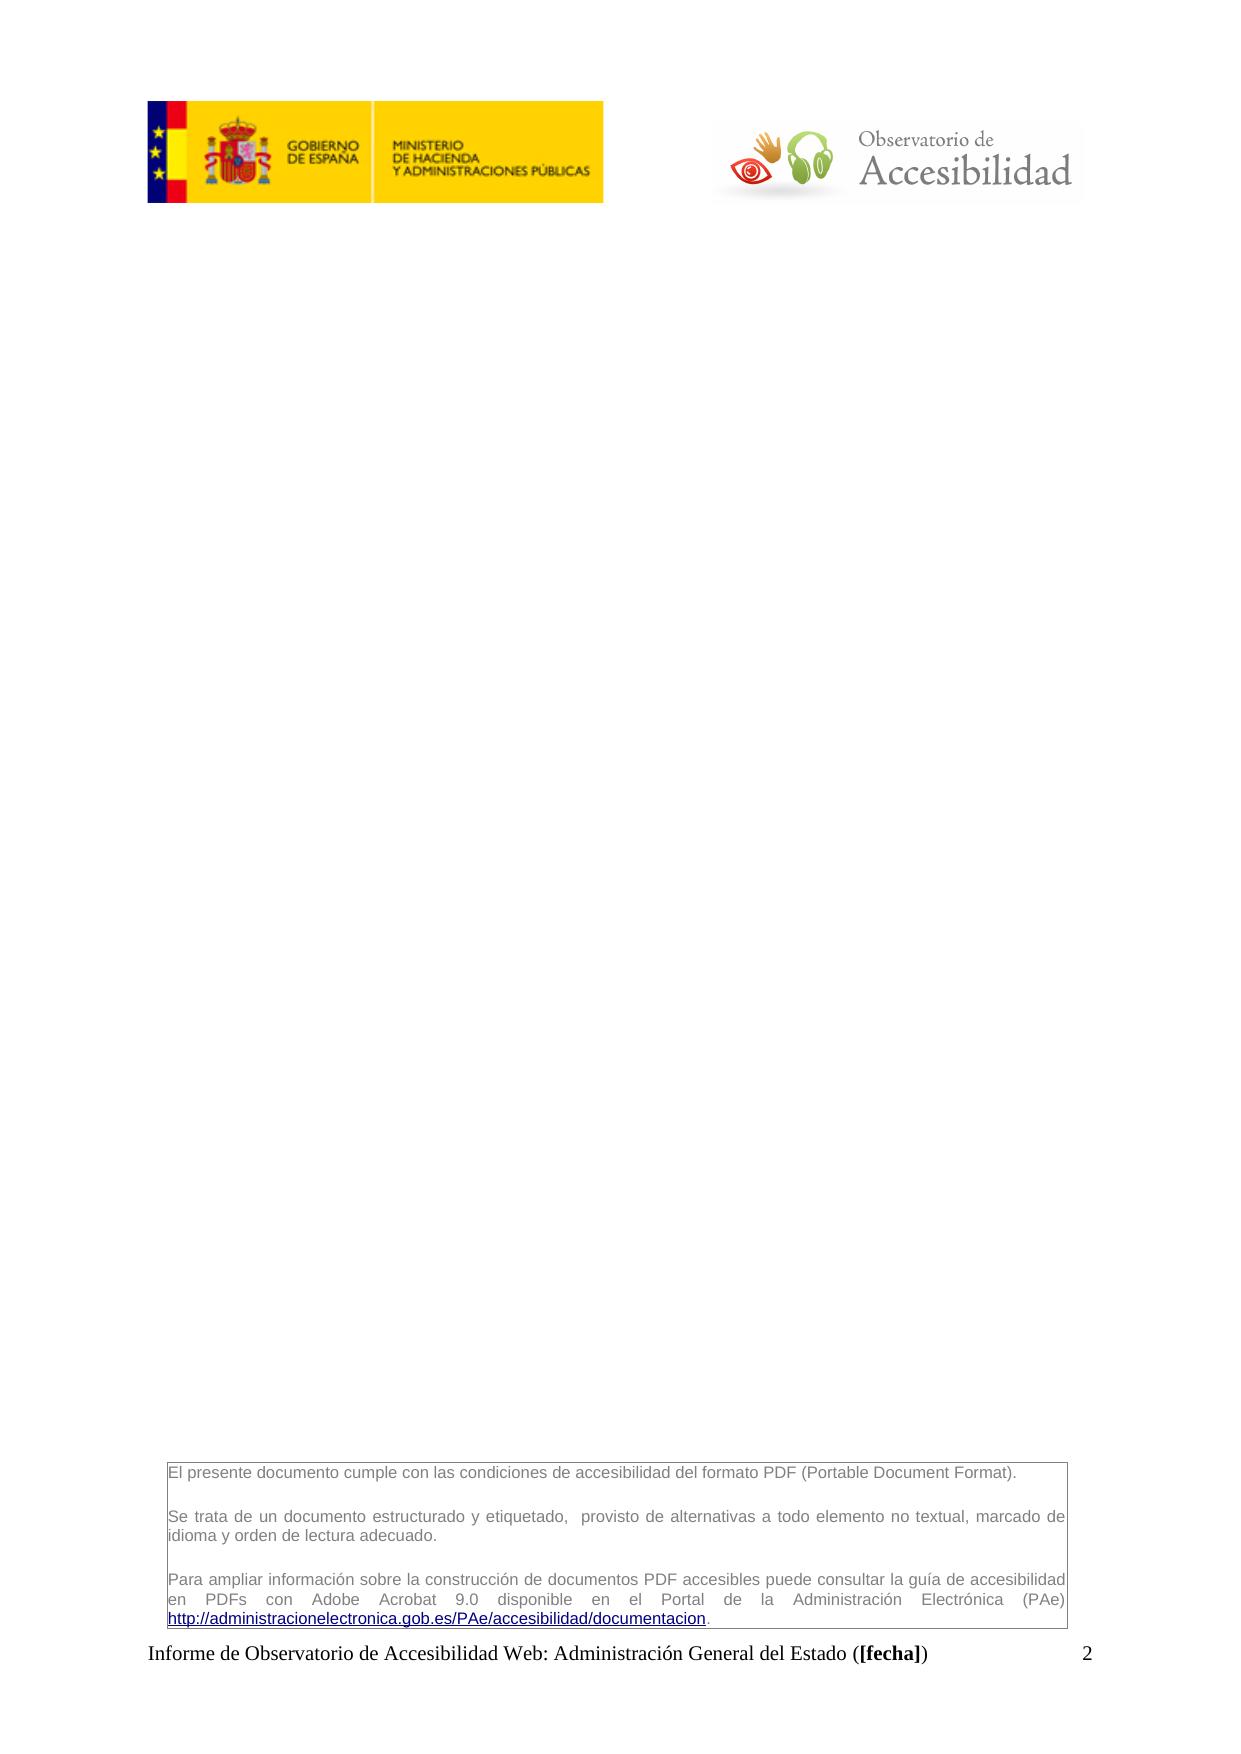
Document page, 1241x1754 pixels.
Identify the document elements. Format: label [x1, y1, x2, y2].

picture [147, 101, 604, 203]
picture [710, 122, 1086, 205]
